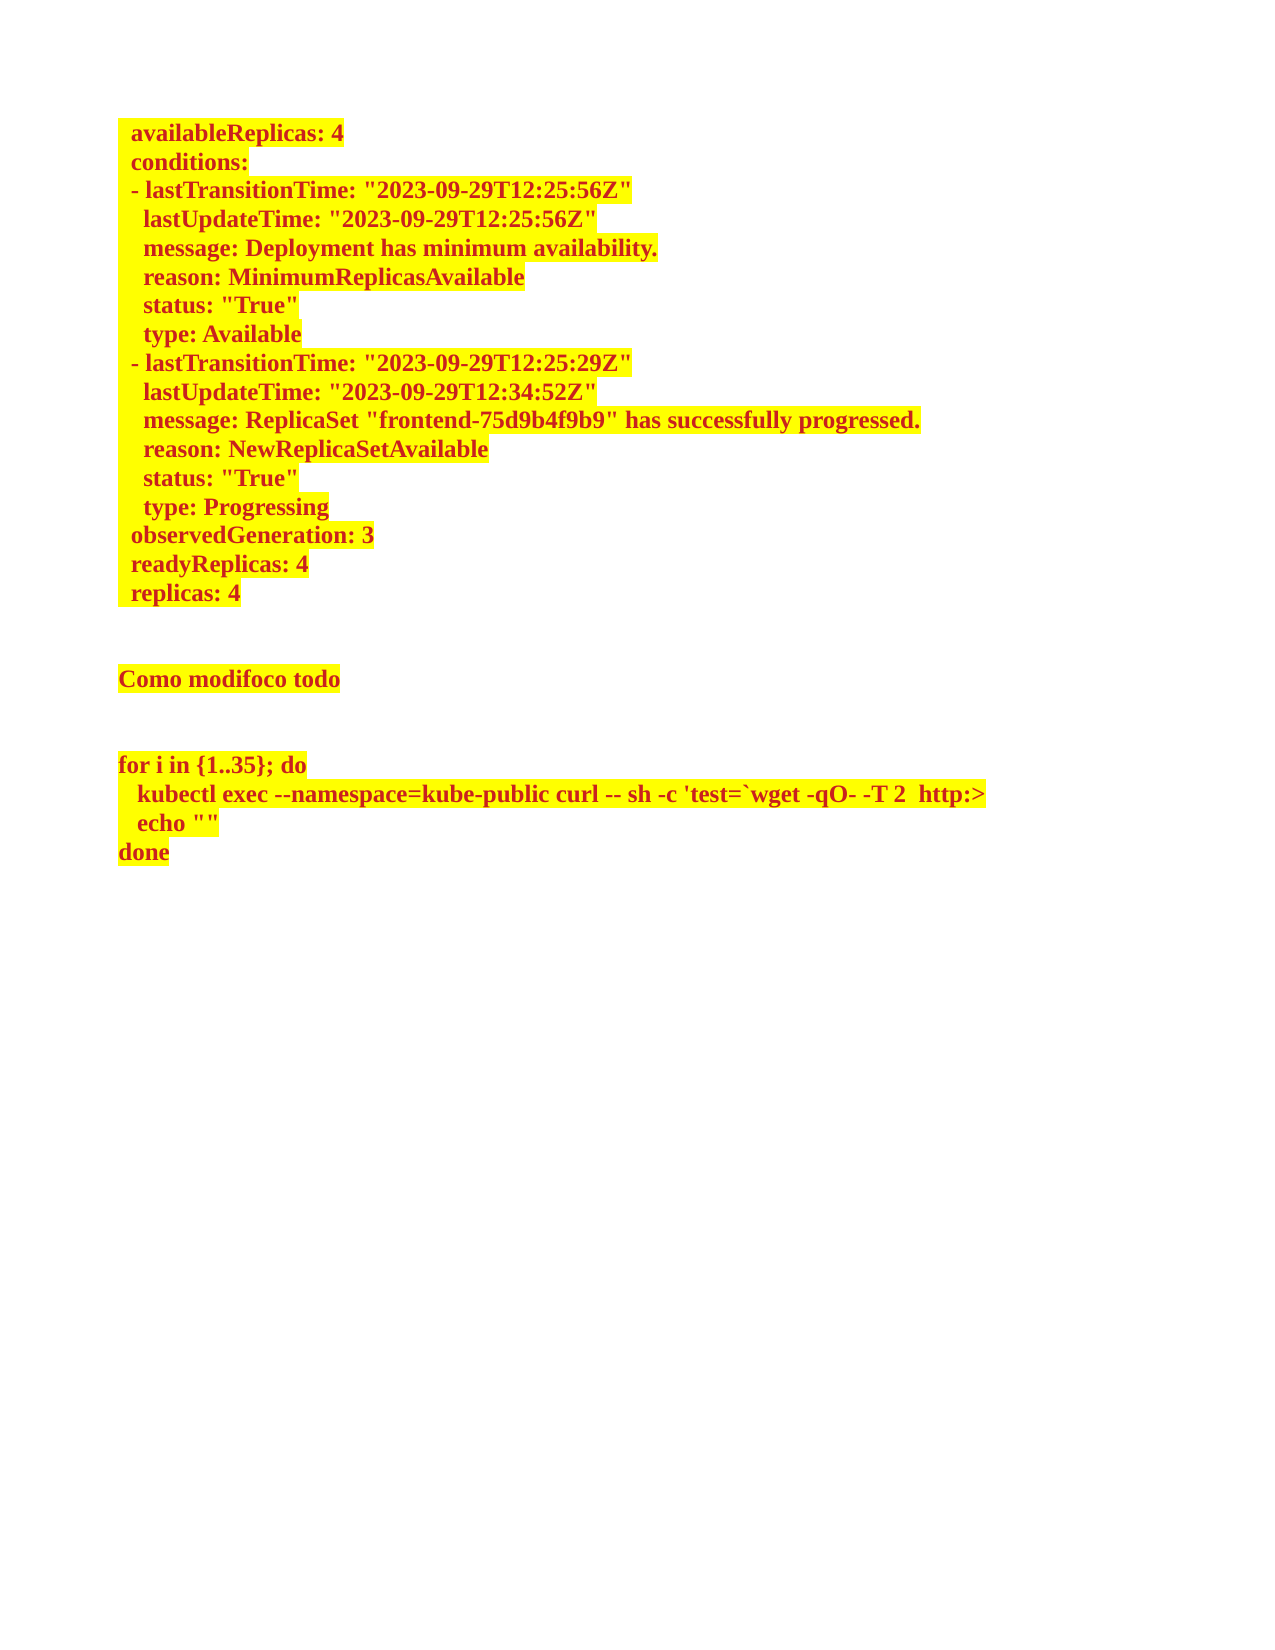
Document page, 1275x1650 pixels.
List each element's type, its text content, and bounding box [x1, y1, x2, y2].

text for i in {1..35}; do [118, 751, 1157, 779]
text status: "True" [118, 291, 1157, 319]
text - lastTransitionTime: "2023-09-29T12:25:56Z" [118, 176, 1157, 204]
text conditions: [118, 147, 1157, 176]
text message: Deployment has minimum availability. [118, 233, 1157, 262]
text message: ReplicaSet "frontend-75d9b4f9b9" has successfully progressed. [118, 406, 1157, 434]
text type: Progressing [118, 492, 1157, 521]
text observedGeneration: 3 [118, 521, 1157, 549]
text status: "True" [118, 463, 1157, 492]
text readyReplicas: 4 [118, 549, 1157, 578]
text reason: NewReplicaSetAvailable [118, 434, 1157, 463]
text - lastTransitionTime: "2023-09-29T12:25:29Z" [118, 348, 1157, 377]
text done [118, 837, 1157, 866]
text lastUpdateTime: "2023-09-29T12:34:52Z" [118, 377, 1157, 406]
text kubectl exec --namespace=kube-public curl -- sh -c 'test=`wget -qO- -T 2 http:> [118, 779, 1157, 808]
text availableReplicas: 4 [118, 118, 1157, 147]
text echo "" [118, 808, 1157, 837]
text lastUpdateTime: "2023-09-29T12:25:56Z" [118, 204, 1157, 233]
text type: Available [118, 319, 1157, 348]
text reason: MinimumReplicasAvailable [118, 262, 1157, 291]
text replicas: 4 [118, 578, 1157, 607]
text Como modifoco todo [118, 664, 1157, 693]
